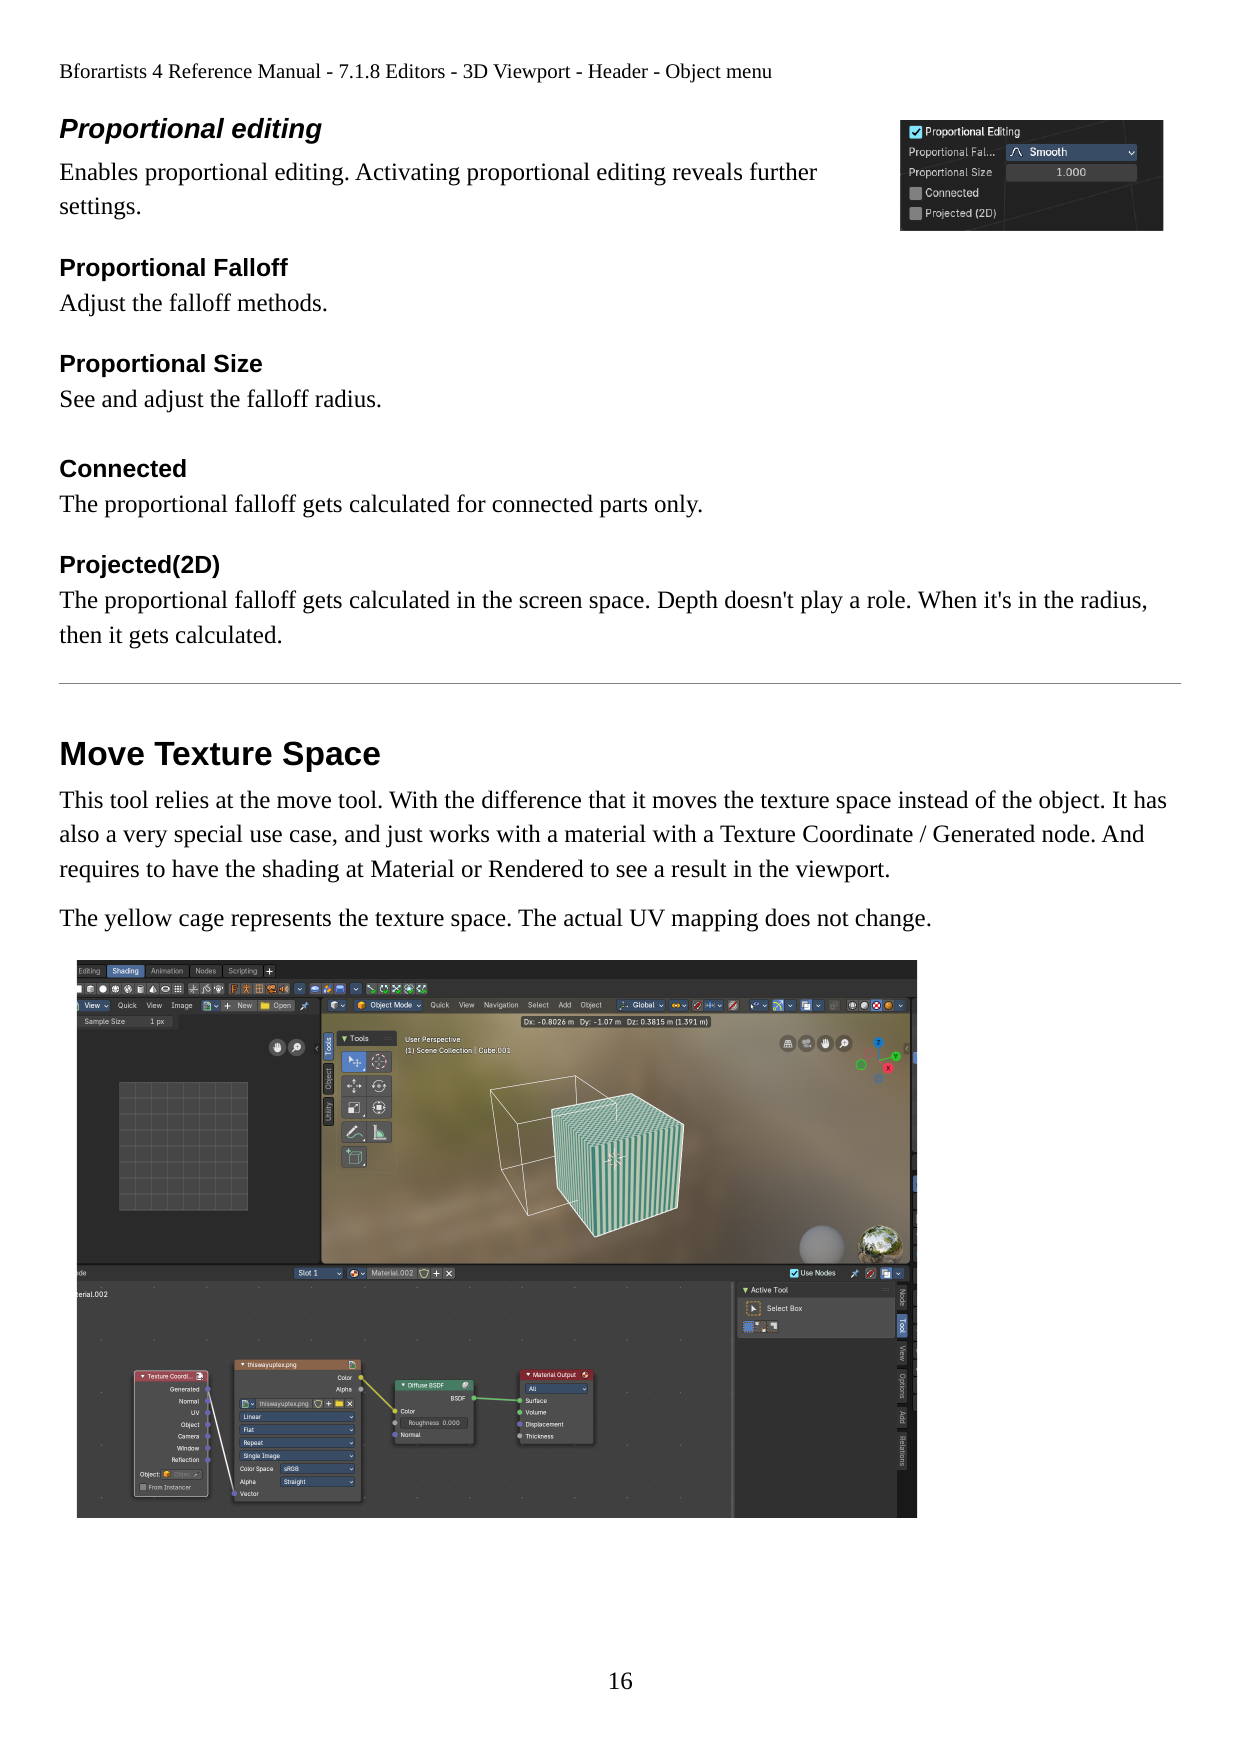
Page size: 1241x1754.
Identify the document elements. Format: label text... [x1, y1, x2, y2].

subtitle Proportional Size [59, 349, 1181, 378]
text The proportional falloff gets calculated for connected parts only. [59, 489, 1181, 518]
subtitle Move Texture Space [59, 734, 1181, 772]
subtitle Proportional Falloff [59, 253, 1181, 282]
subtitle Proportional editing [59, 113, 1181, 144]
text Enables proportional editing. Activating proportional editing reveals further settings. [59, 157, 900, 220]
text This tool relies at the move tool. With the difference that it moves the texture space instead of the object. It has also a very special use case, and just works with a material with a Texture Coordinate / Generated node. And requires to have the shading at Material or Rendered to see a result in the viewport. [59, 785, 1181, 883]
picture [76, 960, 918, 1518]
subtitle Connected [59, 454, 1181, 483]
text The yellow cage represents the texture space. The actual UV mapping does not change. [59, 903, 1181, 932]
subtitle Projected(2D) [59, 551, 1181, 579]
text See and adjust the falloff radius. [59, 384, 1181, 413]
picture [900, 120, 1164, 231]
text Adjust the falloff methods. [59, 288, 1181, 317]
text The proportional falloff gets calculated in the screen space. Depth doesn't play a role. When it's in the radius, then it gets calculated. [59, 585, 1181, 648]
